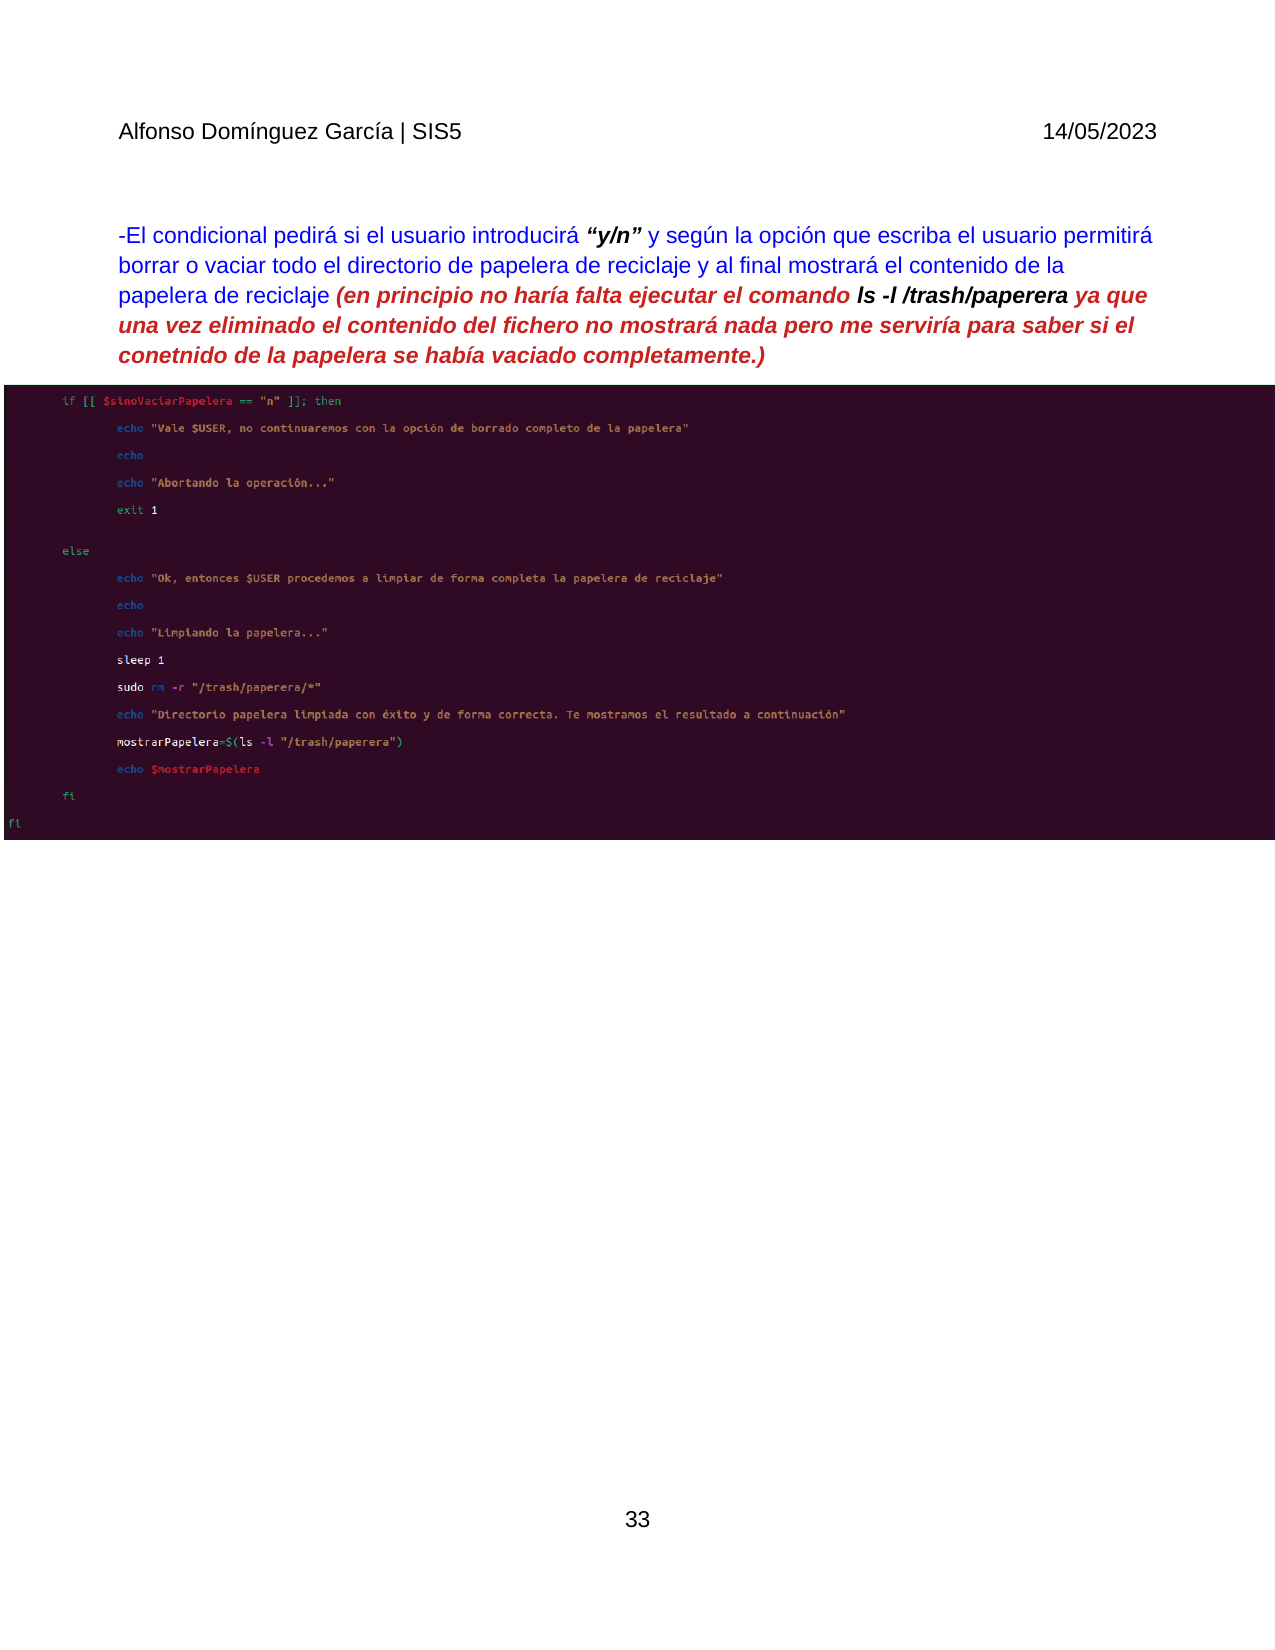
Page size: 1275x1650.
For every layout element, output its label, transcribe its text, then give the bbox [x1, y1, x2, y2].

text -El condicional pedirá si el usuario introducirá “y/n” y según la opción que escriba el usuario permitirá borrar o vaciar todo el directorio de papelera de reciclaje y al final mostrará el contenido de la papelera de reciclaje (en principio no haría falta ejecutar el comando ls -l /trash/paperera ya que una vez eliminado el contenido del fichero no mostrará nada pero me serviría para saber si el conetnido de la papelera se había vaciado completamente.) [118, 222, 1157, 369]
picture [3, 384, 1275, 840]
